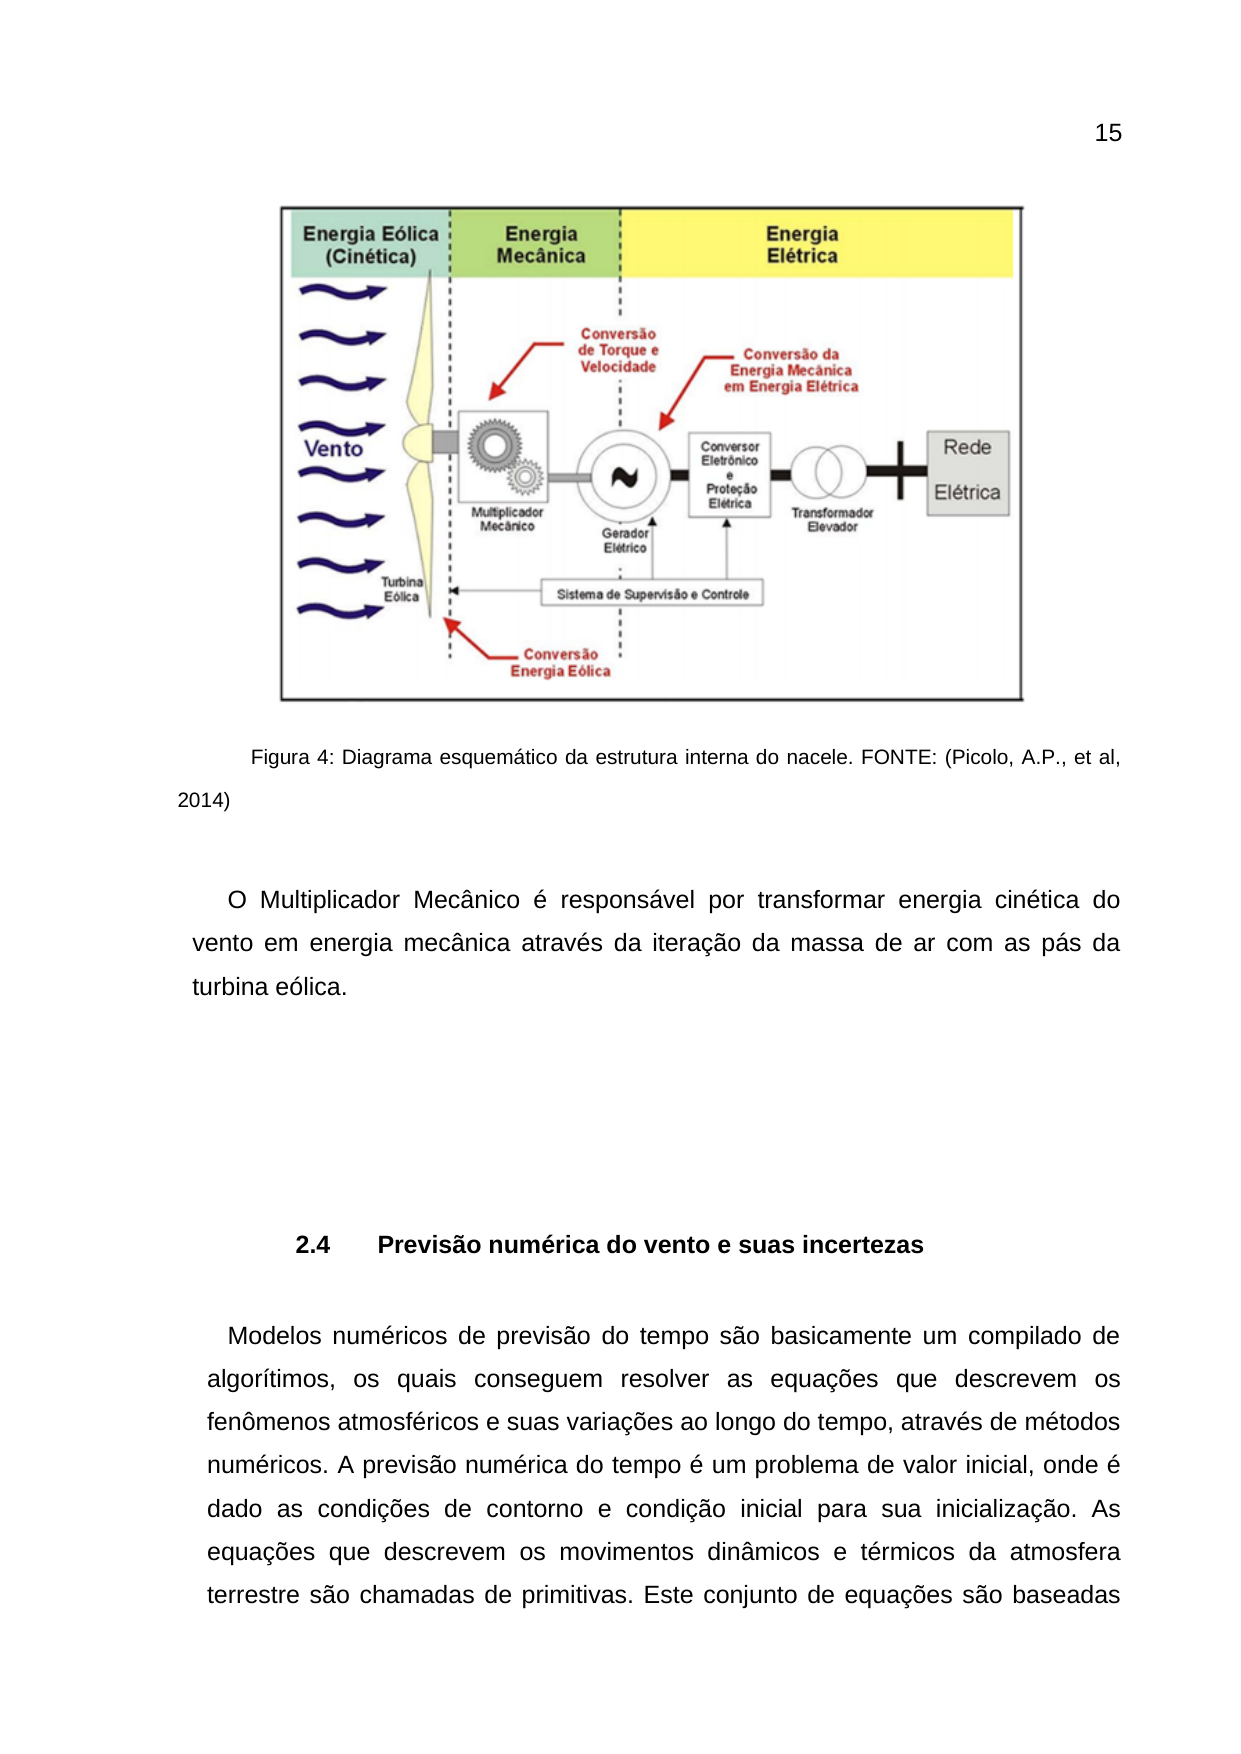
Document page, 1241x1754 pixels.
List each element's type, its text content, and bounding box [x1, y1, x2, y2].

picture [274, 204, 1025, 706]
text O Multiplicador Mecânico é responsável por transformar energia cinética do vento em energia mecânica através da iteração da massa de ar com as pás da turbina eólica. [177, 885, 1122, 1000]
text Figura 4: Diagrama esquemático da estrutura interna do nacele. FONTE: (Picolo, A.P., et al, 2014) [177, 252, 1122, 812]
text Modelos numéricos de previsão do tempo são basicamente um compilado de algorítimos, os quais conseguem resolver as equações que descrevem os fenômenos atmosféricos e suas variações ao longo do tempo, através de métodos numéricos. A previsão numérica do tempo é um problema de valor inicial, onde é dado as condições de contorno e condição inicial para sua inicialização. As equações que descrevem os movimentos dinâmicos e térmicos da atmosfera terrestre são chamadas de primitivas. Este conjunto de equações são baseadas [207, 1321, 1122, 1609]
subtitle Previsão numérica do vento e suas incertezas [207, 1230, 1122, 1259]
